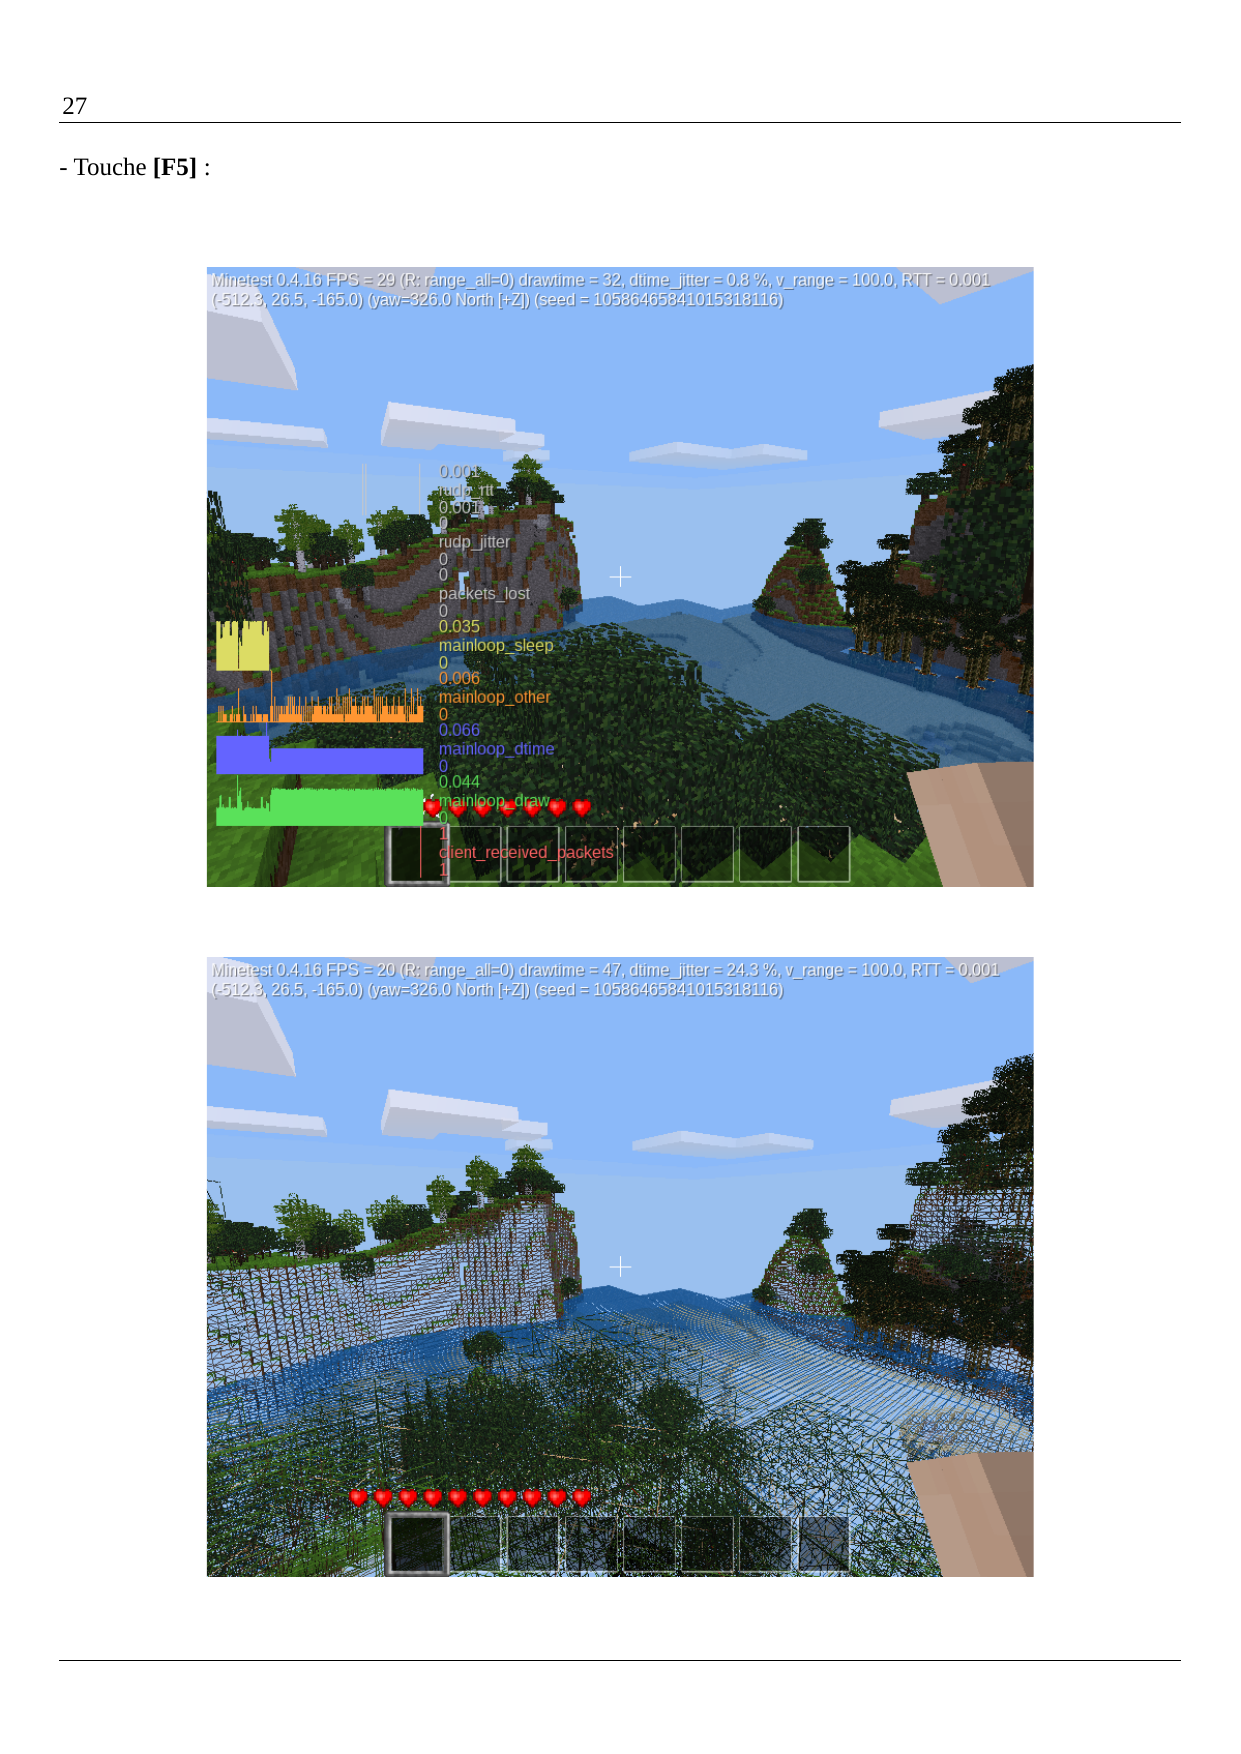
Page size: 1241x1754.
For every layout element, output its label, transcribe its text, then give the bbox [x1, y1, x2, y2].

subtitle - Touche [F5] : [59, 152, 1181, 181]
picture [206, 957, 1034, 1577]
picture [206, 267, 1034, 887]
